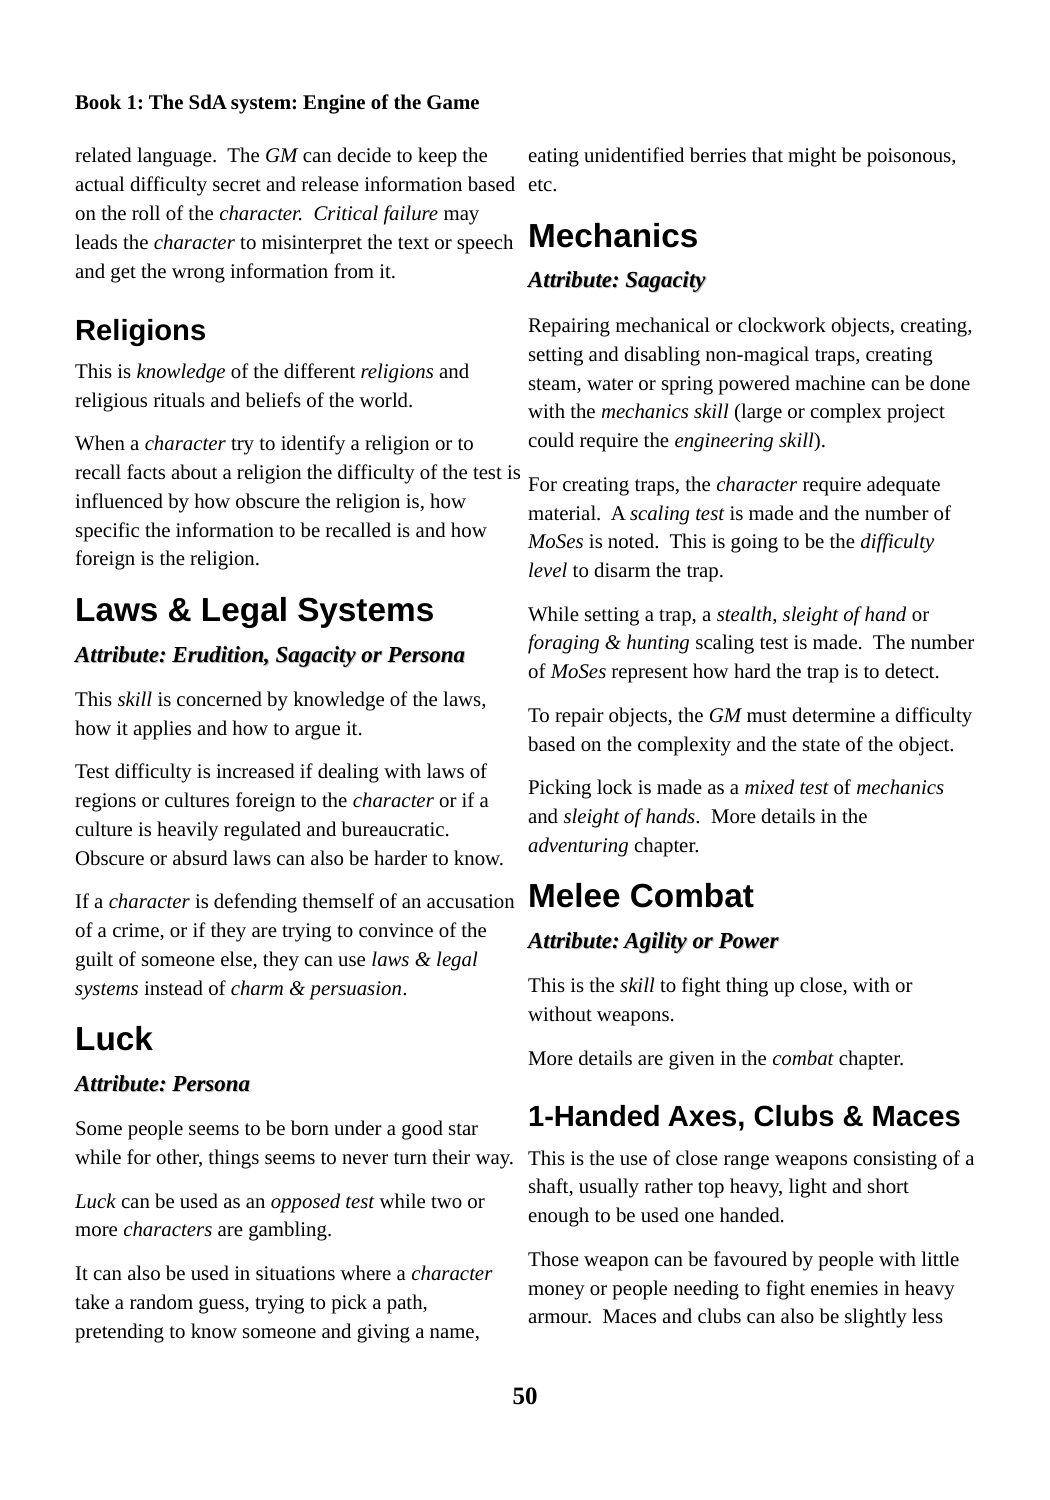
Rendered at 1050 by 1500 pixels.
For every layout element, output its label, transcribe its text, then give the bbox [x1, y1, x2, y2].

text This is the skill to fight thing up close, with or without weapons. [528, 973, 975, 1026]
text It can also be used in situations where a character take a random guess, trying to pick a path, pretending to know someone and giving a name, [75, 1261, 522, 1343]
text Attribute: Sagacity [528, 267, 975, 293]
text If a character is defending themself of an accusation of a crime, or if they are trying to convince of the guilt of someone else, they can use laws & legal systems instead of charm & persuasion. [75, 889, 522, 1000]
text Repairing mechanical or clockwork objects, creating, setting and disabling non-magical traps, creating steam, water or spring powered machine can be done with the mechanics skill (large or complex project could require the engineering skill). [528, 313, 975, 452]
text To repair objects, the GM must determine a difficulty based on the complexity and the state of the object. [528, 703, 975, 756]
text When a character try to identify a religion or to recall facts about a religion the difficulty of the test is influenced by how obscure the religion is, how specific the information to be recalled is and how foreign is the religion. [75, 431, 522, 570]
text This skill is concerned by knowledge of the laws, how it applies and how to argue it. [75, 687, 522, 740]
subtitle Luck [75, 1019, 522, 1058]
subtitle Laws & Legal Systems [75, 590, 522, 628]
text eating unidentified berries that might be poisonous, etc. [528, 143, 975, 196]
text Test difficulty is increased if dealing with laws of regions or cultures foreign to the character or if a culture is heavily regulated and bureaucratic. Obscure or absurd laws can also be harder to know. [75, 759, 522, 870]
text Attribute: Agility or Power [528, 927, 975, 953]
text Picking lock is made as a mixed test of mechanics and sleight of hands. More details in the adventuring chapter. [528, 775, 975, 857]
text This is the use of close range weapons consisting of a shaft, usually rather top heavy, light and short enough to be used one handed. [528, 1145, 975, 1227]
subtitle Mechanics [528, 216, 975, 254]
text related language. The GM can decide to keep the actual difficulty secret and release information based on the roll of the character. Critical failure may leads the character to misinterpret the text or speech and get the wrong information from it. [75, 143, 522, 283]
text While setting a trap, a stealth, sleight of hand or foraging & hunting scaling test is made. The number of MoSes represent how hard the trap is to detect. [528, 602, 975, 683]
subtitle Melee Combat [528, 876, 975, 914]
text Those weapon can be favoured by people with little money or people needing to fight enemies in heavy armour. Maces and clubs can also be slightly less [528, 1247, 975, 1328]
text Attribute: Erudition, Sagacity or Persona [75, 641, 522, 667]
text This is knowledge of the different religions and religious rituals and beliefs of the world. [75, 359, 522, 412]
subtitle Religions [75, 313, 522, 346]
text Attribute: Persona [75, 1070, 522, 1096]
subtitle 1-Handed Axes, Clubs & Maces [528, 1099, 975, 1133]
text Luck can be used as an opposed test while two or more characters are gambling. [75, 1188, 522, 1241]
text For creating traps, the character require adequate material. A scaling test is made and the number of MoSes is noted. This is going to be the difficulty level to disarm the trap. [528, 472, 975, 582]
text Some people seems to be born under a good star while for other, things seems to never turn their way. [75, 1116, 522, 1169]
text More details are given in the combat chapter. [528, 1046, 975, 1069]
